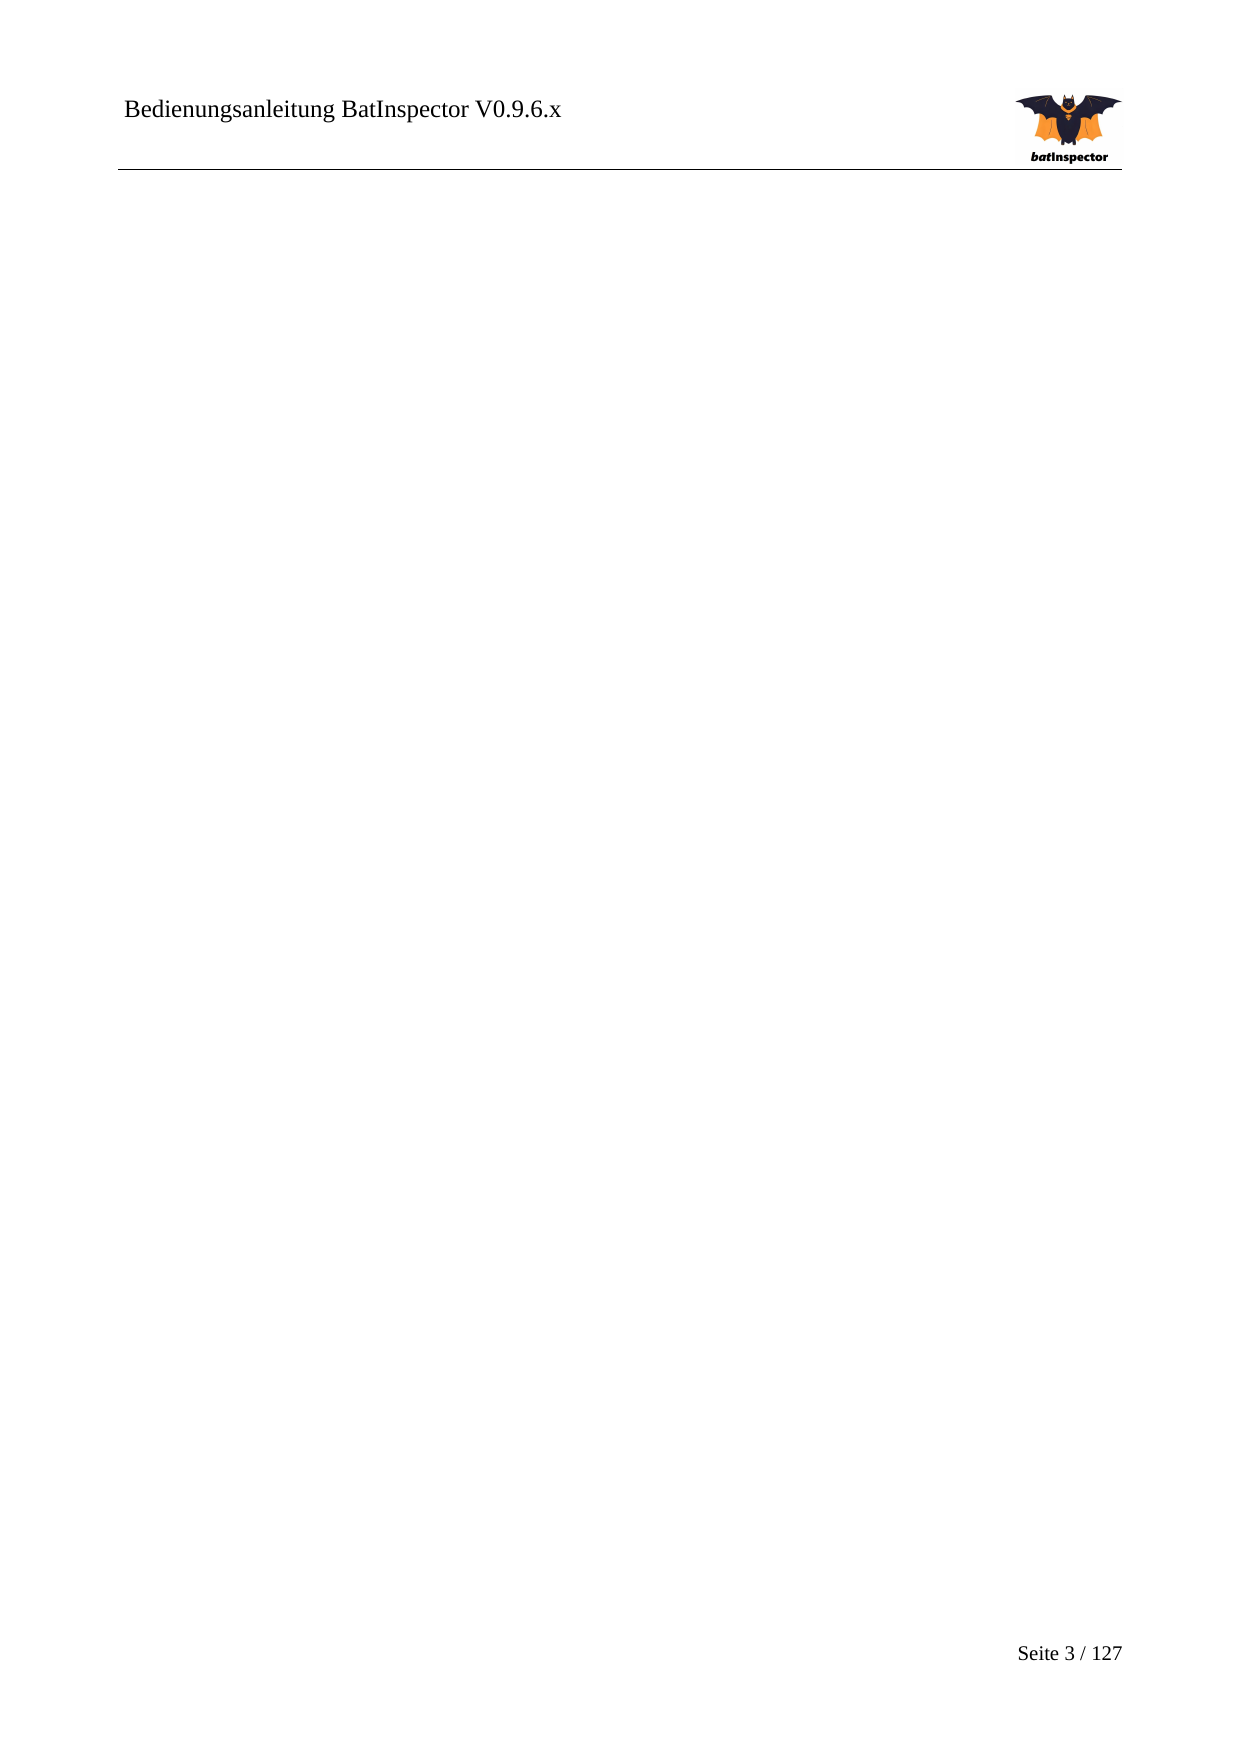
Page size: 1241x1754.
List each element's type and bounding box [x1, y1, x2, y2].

picture [1015, 88, 1125, 165]
